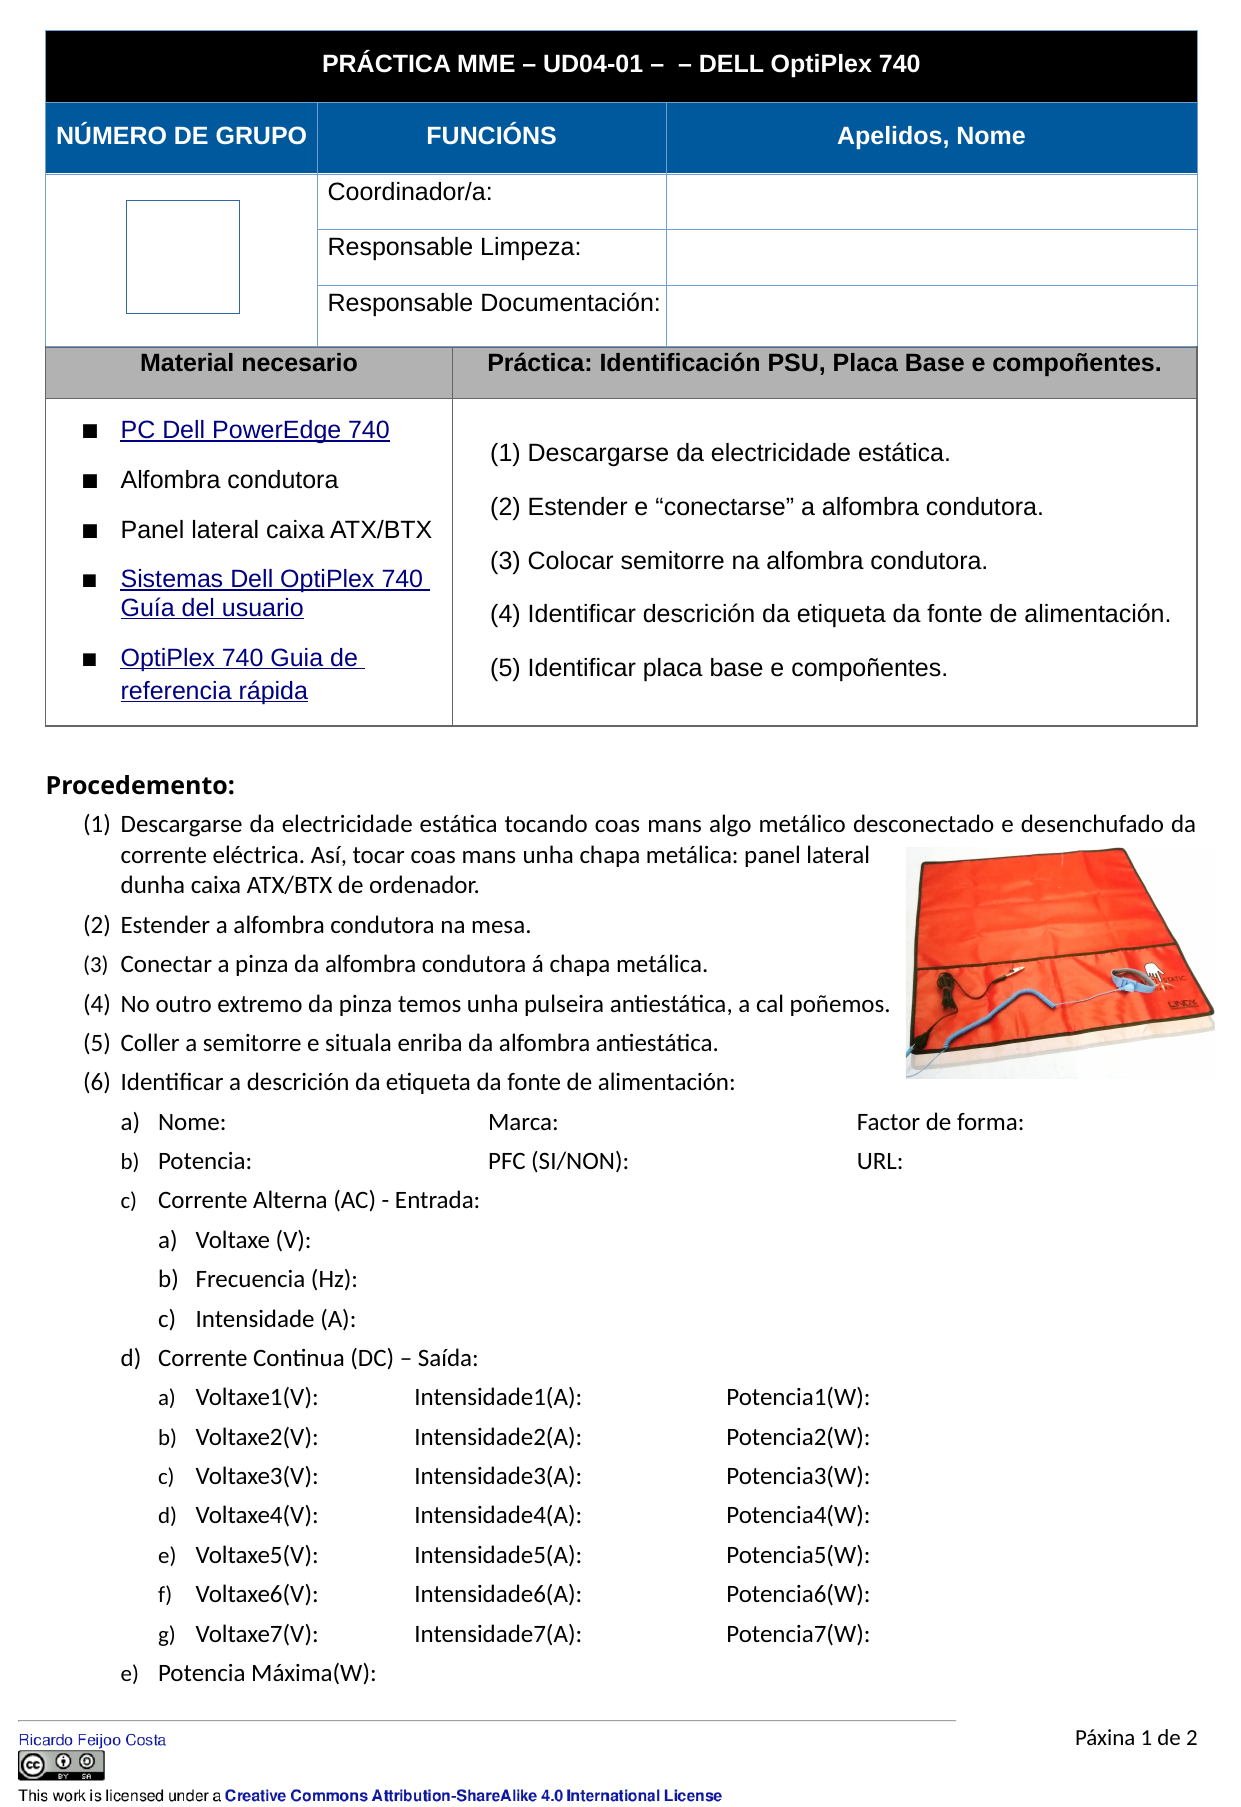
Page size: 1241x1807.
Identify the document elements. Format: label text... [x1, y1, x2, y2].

table_cell Apelidos, Nome [667, 103, 1197, 173]
list Corrente Alterna (AC) - Entrada: [120, 1185, 1197, 1215]
list No outro extremo da pinza temos unha pulseira antiestática, a cal poñemos. [83, 988, 905, 1018]
table_header Material necesario [46, 348, 452, 398]
table_header Práctica: Identificación PSU, Placa Base e compoñentes. [453, 348, 1196, 398]
table_cell Responsable Documentación: [318, 286, 666, 346]
list Voltaxe7(V): Intensidade7(A): Potencia7(W): [158, 1618, 1197, 1648]
list Coller a semitorre e situala enriba da alfombra antiestática. [83, 1027, 905, 1058]
list dunha caixa ATX/BTX de ordenador. [83, 870, 905, 900]
list Potencia Máxima(W): [120, 1657, 1197, 1688]
list Voltaxe6(V): Intensidade6(A): Potencia6(W): [158, 1578, 1197, 1609]
list Voltaxe (V): [158, 1224, 1197, 1254]
table_cell Coordinador/a: [318, 175, 666, 229]
table_cell [667, 230, 1197, 284]
list Descargarse da electricidade estática tocando coas mans algo metálico desconectado e desenchufado da corrente eléctrica. Así, tocar coas mans unha chapa metálica: panel lateral [83, 809, 1197, 870]
list Frecuencia (Hz): [158, 1263, 1197, 1294]
table_cell PC Dell PowerEdge 740 Alfombra condutora Panel lateral caixa ATX/BTX Sistemas Dell OptiPlex 740 Guía del usuario OptiPlex 740 Guia de referencia rápida [46, 399, 452, 725]
list Identificar a descrición da etiqueta da fonte de alimentación: [83, 1067, 1197, 1097]
list Intensidade (A): [158, 1303, 1197, 1333]
table_cell Descargarse da electricidade estática. Estender e “conectarse” a alfombra condutora. Colocar semitorre na alfombra condutora. Identificar descrición da etiqueta da fonte de alimentación. Identificar placa base e compoñentes. [453, 399, 1196, 725]
list Corrente Continua (DC) – Saída: [120, 1342, 1197, 1373]
table_header PRÁCTICA MME – UD04-01 – – DELL OptiPlex 740 [46, 31, 1197, 102]
text Procedemento: [45, 768, 1197, 802]
list Voltaxe4(V): Intensidade4(A): Potencia4(W): [158, 1500, 1197, 1530]
table_cell FUNCIÓNS [318, 103, 666, 173]
picture [905, 847, 1215, 1079]
list Nome: Marca: Factor de forma: [120, 1106, 1197, 1136]
list Potencia: PFC (SI/NON): URL: [120, 1145, 1197, 1176]
table_cell [46, 175, 317, 346]
list Voltaxe2(V): Intensidade2(A): Potencia2(W): [158, 1421, 1197, 1451]
table_cell NÚMERO DE GRUPO [46, 103, 317, 173]
list Voltaxe1(V): Intensidade1(A): Potencia1(W): [158, 1382, 1197, 1412]
table_cell [667, 286, 1197, 346]
list Voltaxe5(V): Intensidade5(A): Potencia5(W): [158, 1539, 1197, 1569]
list Estender a alfombra condutora na mesa. [83, 909, 905, 939]
table_cell [667, 175, 1197, 229]
table_cell Responsable Limpeza: [318, 230, 666, 284]
list Voltaxe3(V): Intensidade3(A): Potencia3(W): [158, 1460, 1197, 1491]
picture [8, 1715, 957, 1806]
list Conectar a pinza da alfombra condutora á chapa metálica. [83, 948, 905, 979]
